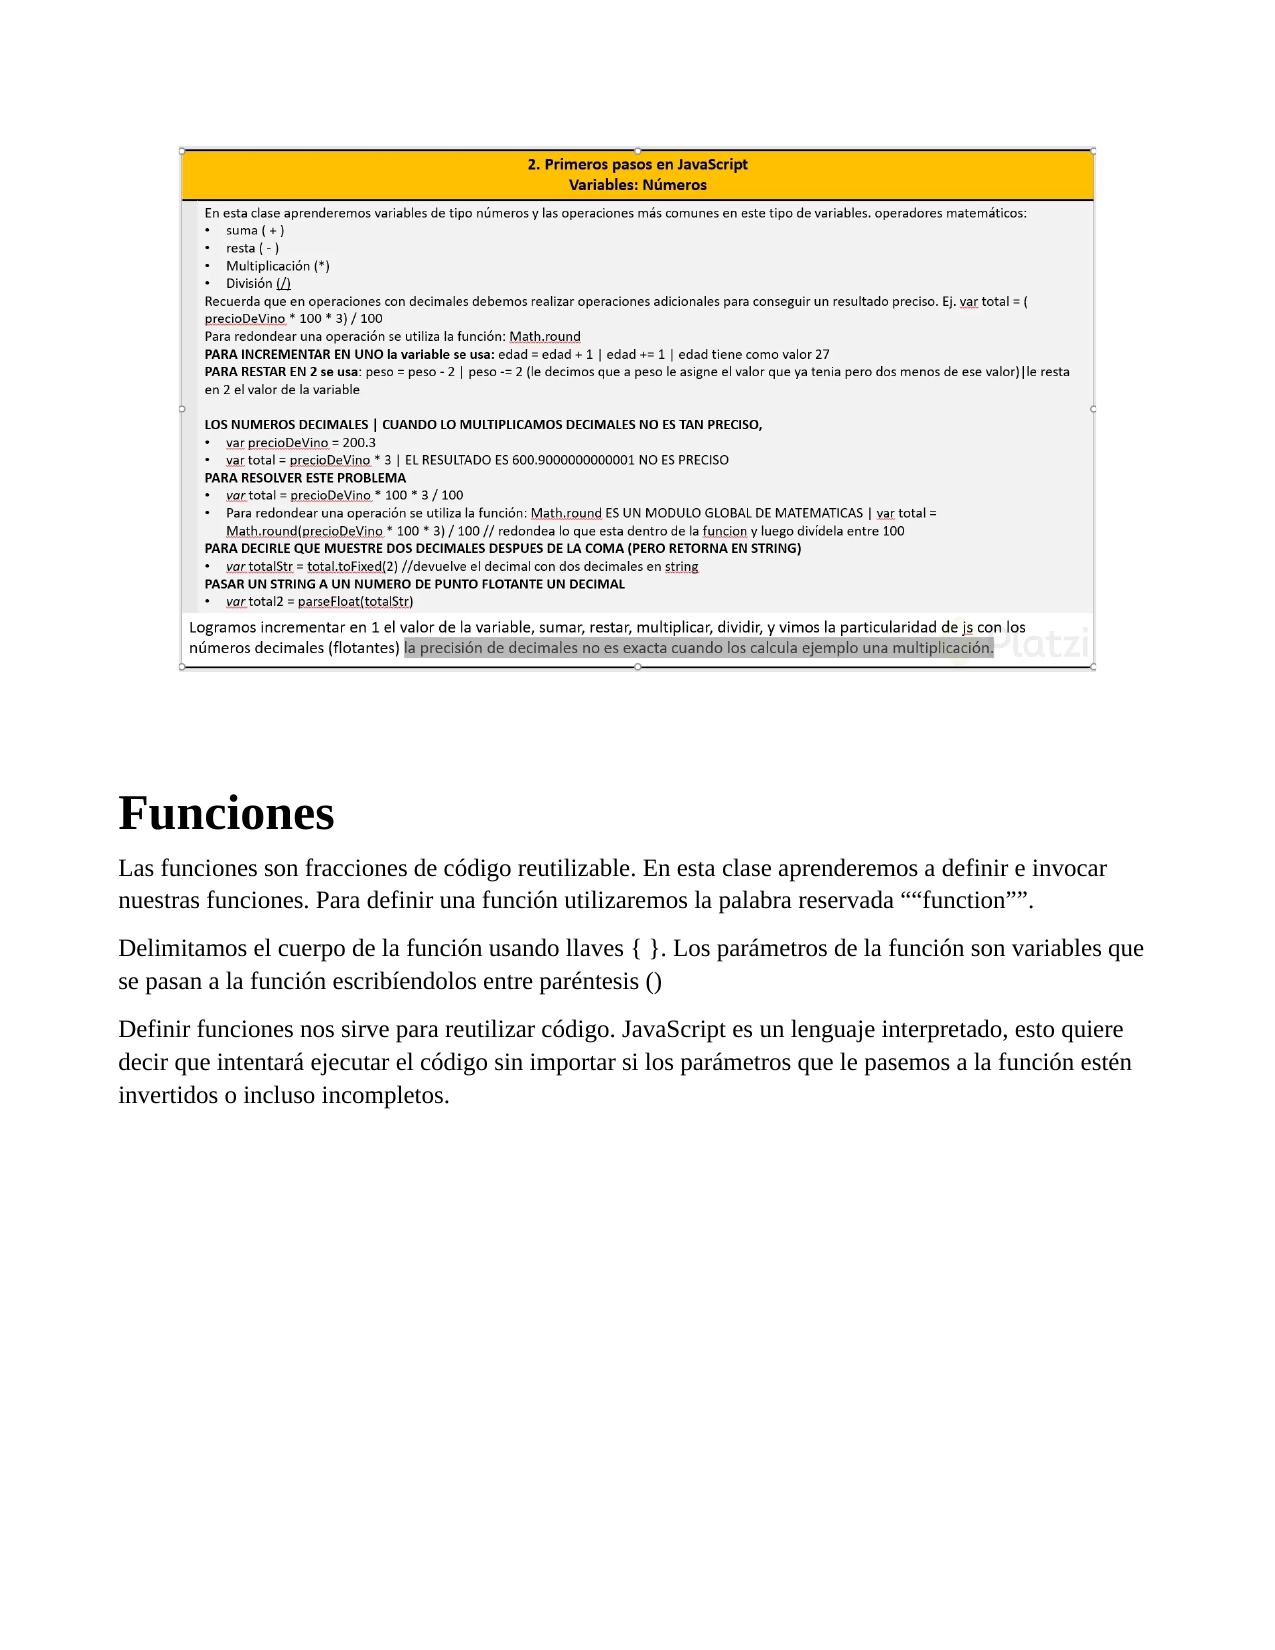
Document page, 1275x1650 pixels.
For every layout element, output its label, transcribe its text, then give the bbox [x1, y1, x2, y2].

subtitle Funciones [118, 783, 1157, 840]
picture [178, 146, 1097, 672]
text Delimitamos el cuerpo de la función usando llaves { }. Los parámetros de la función son variables que se pasan a la función escribíendolos entre paréntesis () [118, 933, 1157, 995]
text Definir funciones nos sirve para reutilizar código. JavaScript es un lenguaje interpretado, esto quiere decir que intentará ejecutar el código sin importar si los parámetros que le pasemos a la función estén invertidos o incluso incompletos. [118, 1014, 1157, 1109]
text Las funciones son fracciones de código reutilizable. En esta clase aprenderemos a definir e invocar nuestras funciones. Para definir una función utilizaremos la palabra reservada ““function””. [118, 853, 1157, 914]
